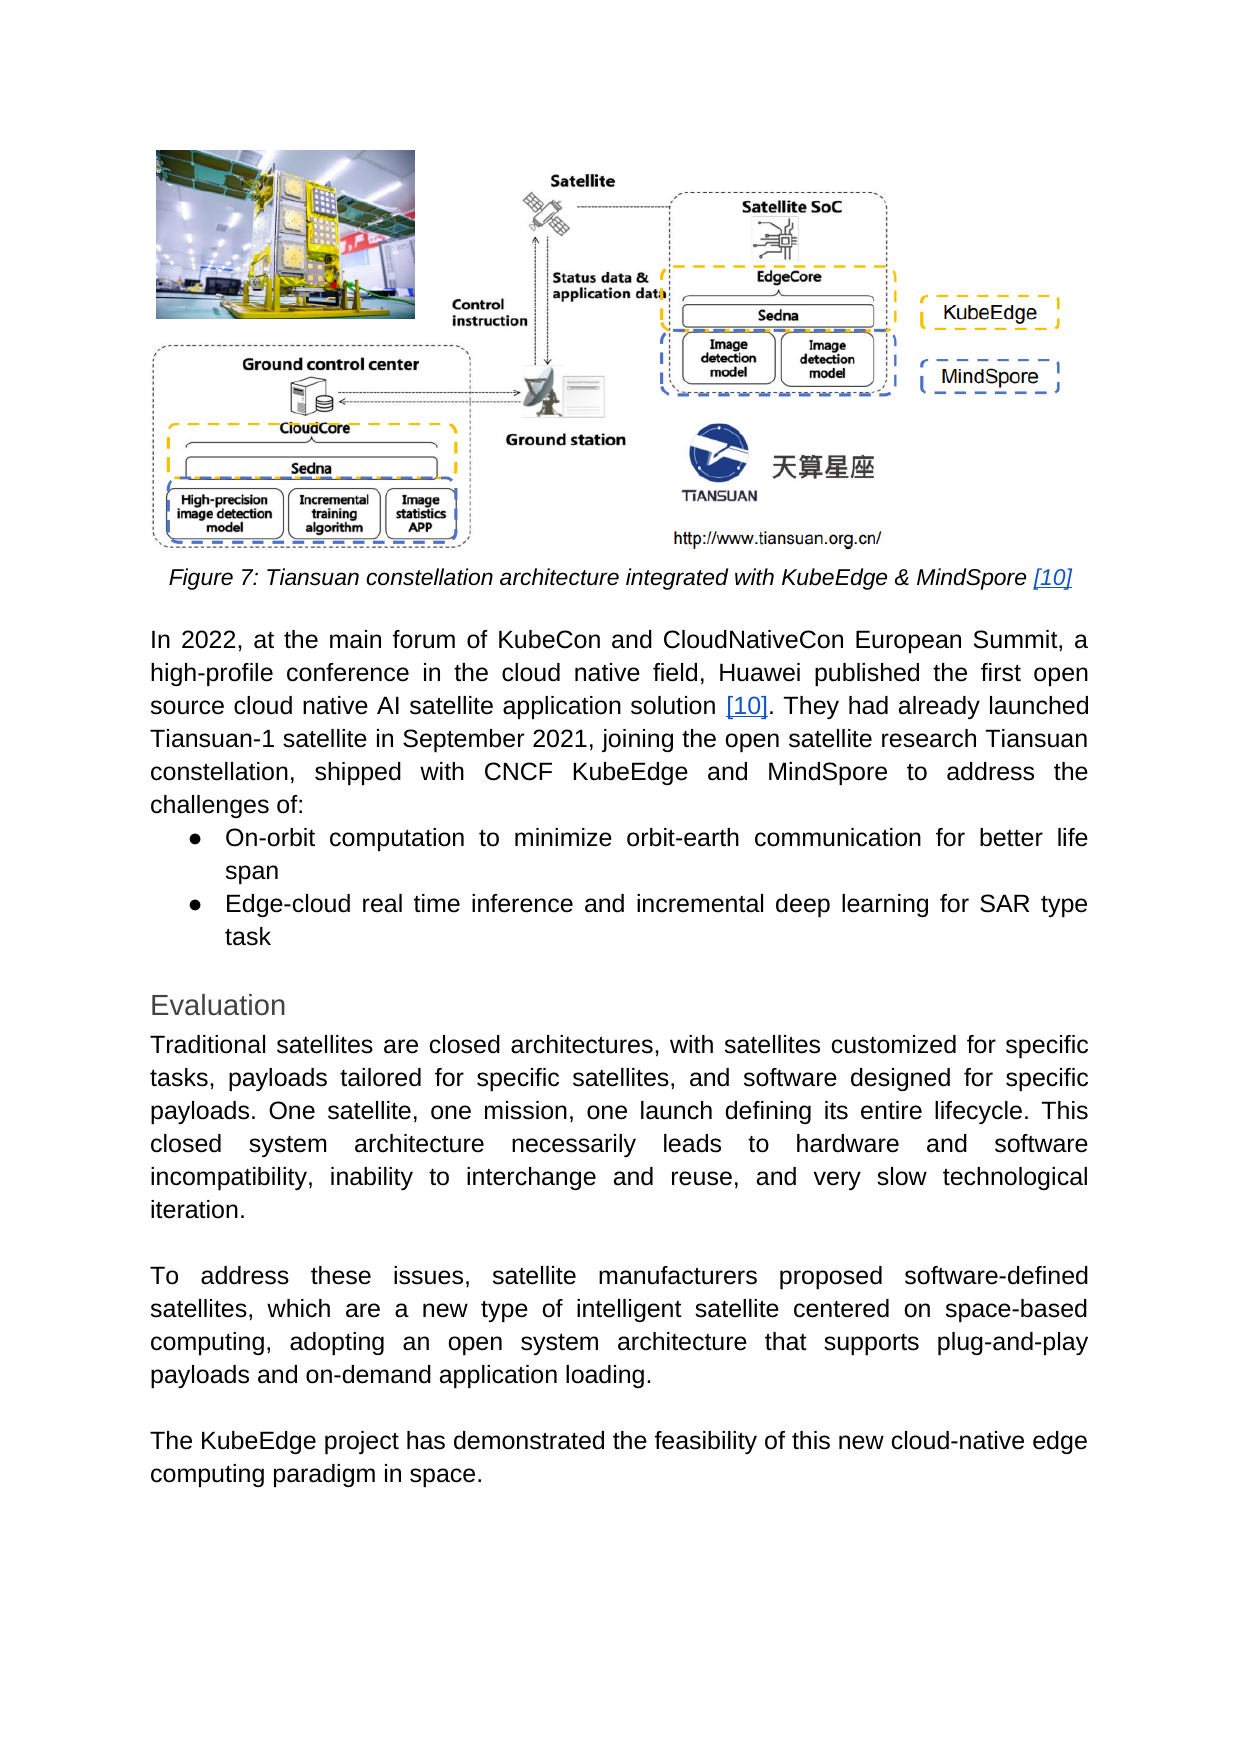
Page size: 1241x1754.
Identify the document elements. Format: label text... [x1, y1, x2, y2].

subtitle Evaluation [150, 988, 1090, 1022]
list On-orbit computation to minimize orbit-earth communication for better life span [187, 823, 1090, 884]
text Figure 7: Tiansuan constellation architecture integrated with KubeEdge & MindSpore [10] [150, 564, 1090, 591]
text To address these issues, satellite manufacturers proposed software-defined satellites, which are a new type of intelligent satellite centered on space-based computing, adopting an open system architecture that supports plug-and-play payloads and on-demand application loading. [150, 1261, 1090, 1389]
text Traditional satellites are closed architectures, with satellites customized for specific tasks, payloads tailored for specific satellites, and software designed for specific payloads. One satellite, one mission, one launch defining its entire lifecycle. This closed system architecture necessarily leads to hardware and software incompatibility, inability to interchange and reuse, and very slow technological iteration. [150, 1030, 1090, 1224]
list Edge-cloud real time inference and incremental deep learning for SAR type task [187, 889, 1090, 951]
text In 2022, at the main forum of KubeCon and CloudNativeCon European Summit, a high-profile conference in the cloud native field, Huawei published the first open source cloud native AI satellite application solution [10]. They had already launched Tiansuan-1 satellite in September 2021, joining the open satellite research Tiansuan constellation, shipped with CNCF KubeEdge and MindSpore to address the challenges of: [150, 625, 1090, 818]
text The KubeEdge project has demonstrated the feasibility of this new cloud-native edge computing paradigm in space. [150, 1426, 1090, 1488]
picture [150, 150, 1091, 561]
